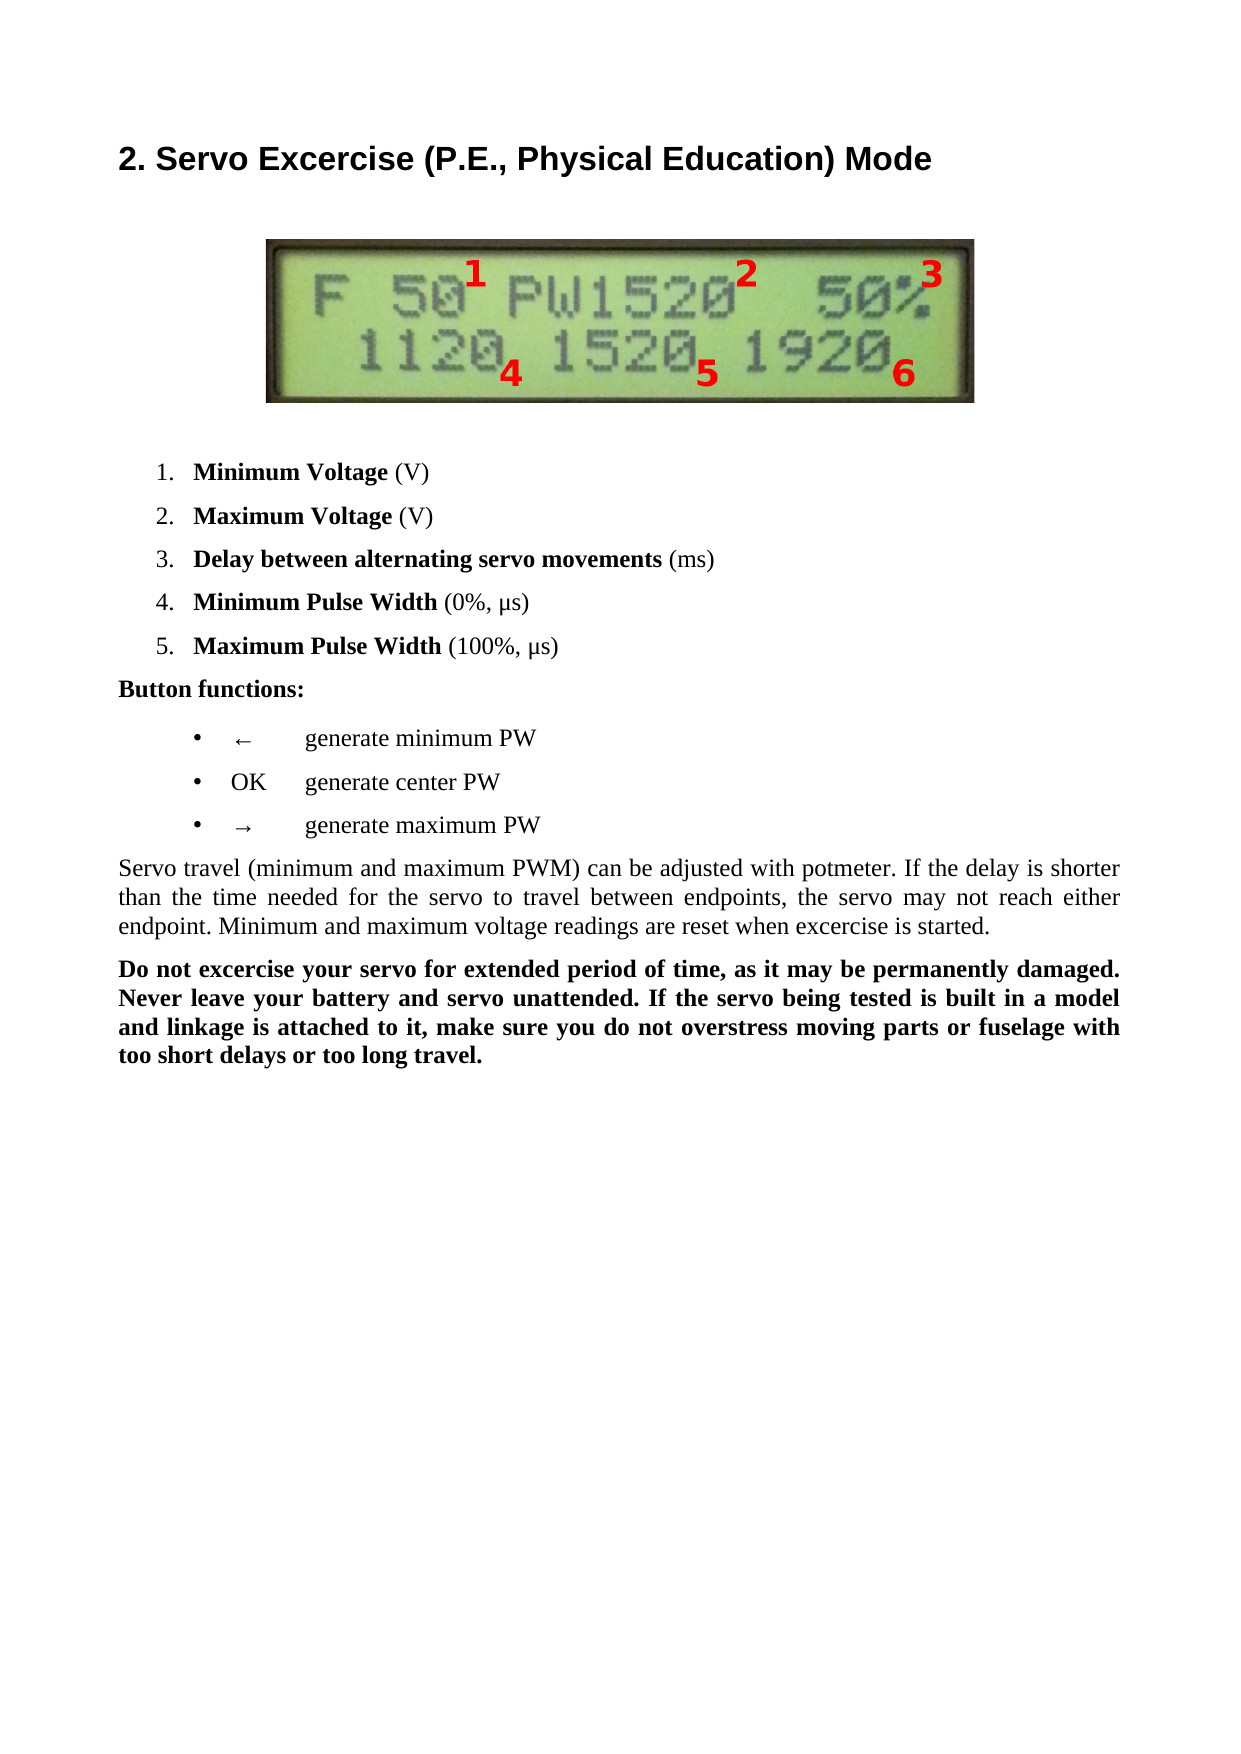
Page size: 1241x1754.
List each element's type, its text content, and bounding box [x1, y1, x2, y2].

picture [265, 239, 975, 403]
list ← generate minimum PW [193, 723, 1122, 752]
text Do not excercise your servo for extended period of time, as it may be permanently damaged. Never leave your battery and servo unattended. If the servo being tested is built in a model and linkage is attached to it, make sure you do not overstress moving parts or fuselage with too short delays or too long travel. [118, 954, 1122, 1069]
text Servo travel (minimum and maximum PWM) can be adjusted with potmeter. If the delay is shorter than the time needed for the servo to travel between endpoints, the servo may not reach either endpoint. Minimum and maximum voltage readings are reset when excercise is started. [118, 853, 1122, 939]
subtitle 2. Servo Excercise (P.E., Physical Education) Mode [118, 139, 1122, 178]
list OK generate center PW [193, 767, 1122, 795]
list Maximum Voltage (V) [156, 501, 1122, 529]
list Maximum Pulse Width (100%, μs) [156, 631, 1122, 659]
list → generate maximum PW [193, 810, 1122, 839]
text Button functions: [118, 674, 1122, 703]
list Minimum Pulse Width (0%, μs) [156, 587, 1122, 616]
list Minimum Voltage (V) [156, 457, 1122, 486]
list Delay between alternating servo movements (ms) [156, 544, 1122, 573]
